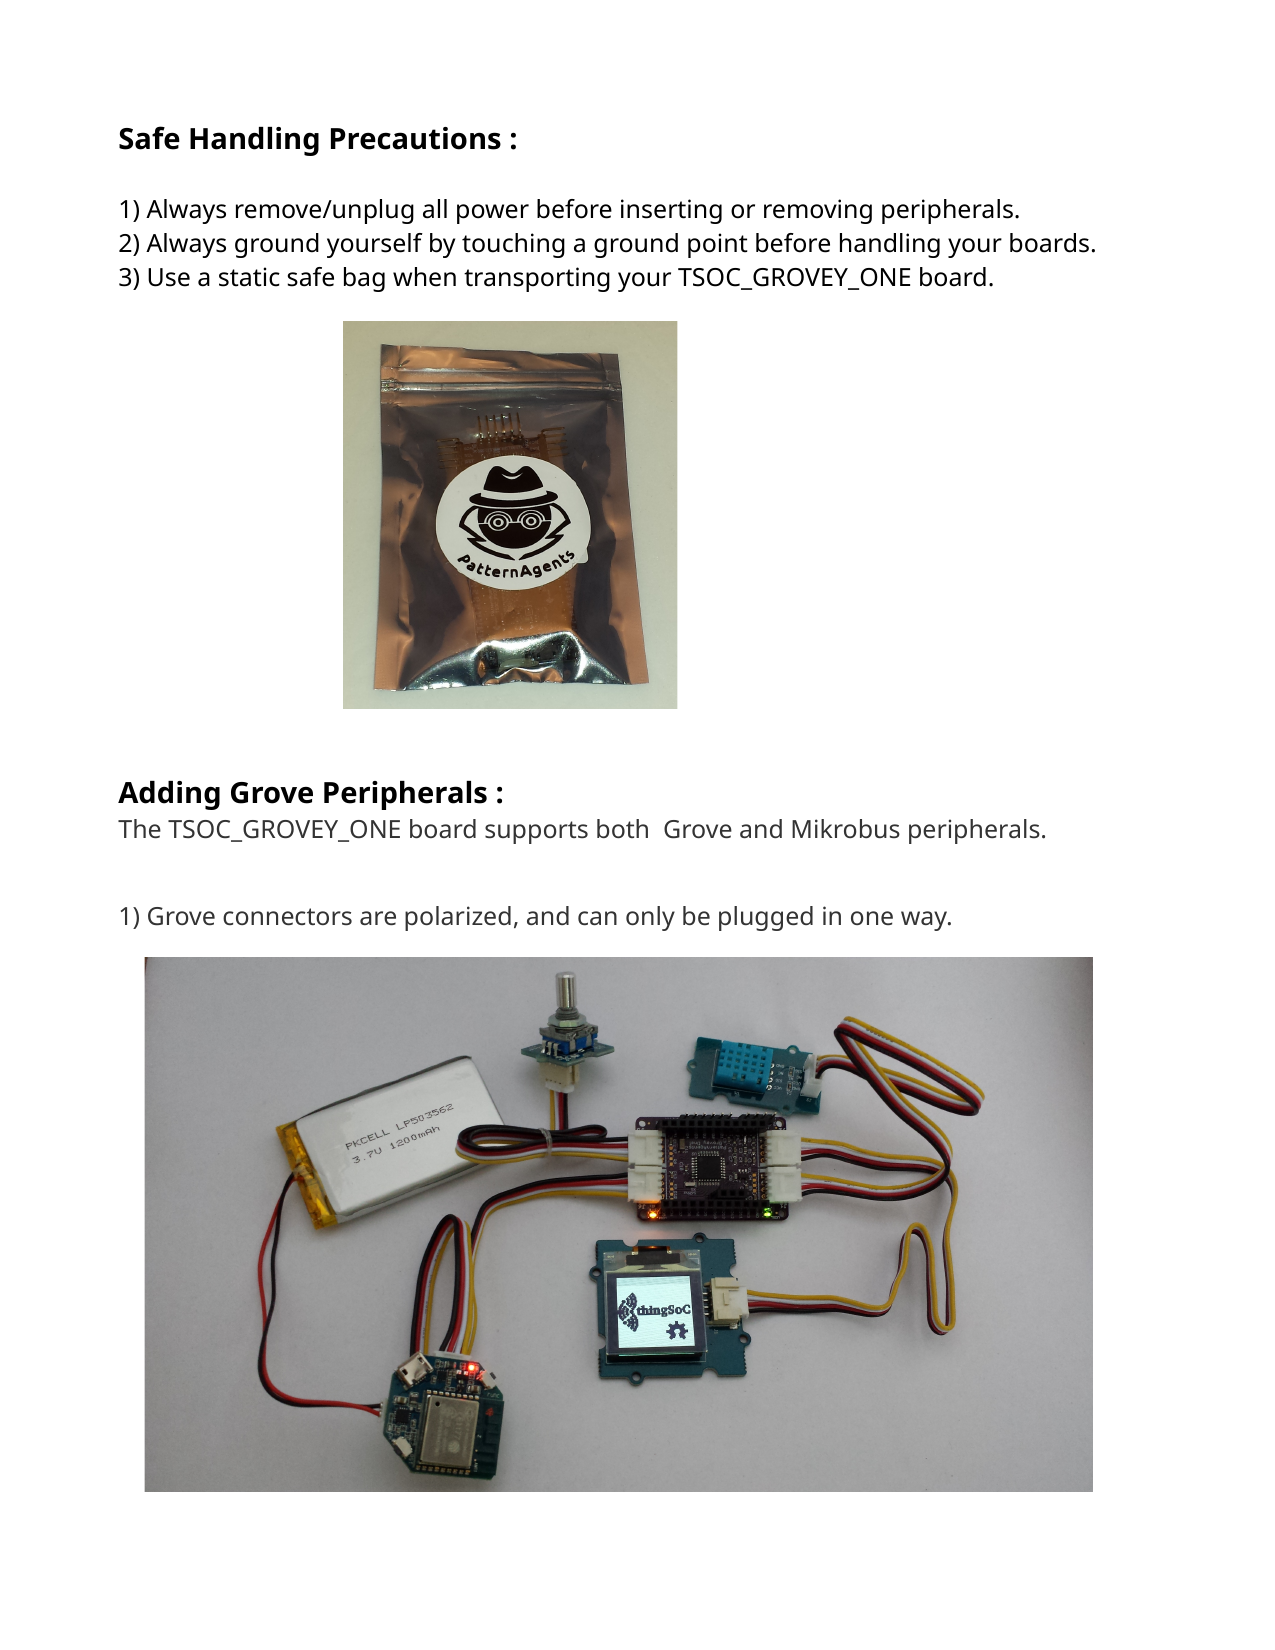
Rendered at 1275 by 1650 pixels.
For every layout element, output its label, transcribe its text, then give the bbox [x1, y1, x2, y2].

picture [343, 321, 678, 709]
text 1) Grove connectors are polarized, and can only be plugged in one way. [118, 898, 1157, 932]
text Safe Handling Precautions : 1) Always remove/unplug all power before inserting or removing peripherals. 2) Always ground yourself by touching a ground point before handling your boards. 3) Use a static safe bag when transporting your TSOC_GROVEY_ONE board. [118, 118, 1157, 294]
text Adding Grove Peripherals : The TSOC_GROVEY_ONE board supports both Grove and Mikrobus peripherals. [118, 772, 1157, 886]
picture [144, 957, 1093, 1492]
